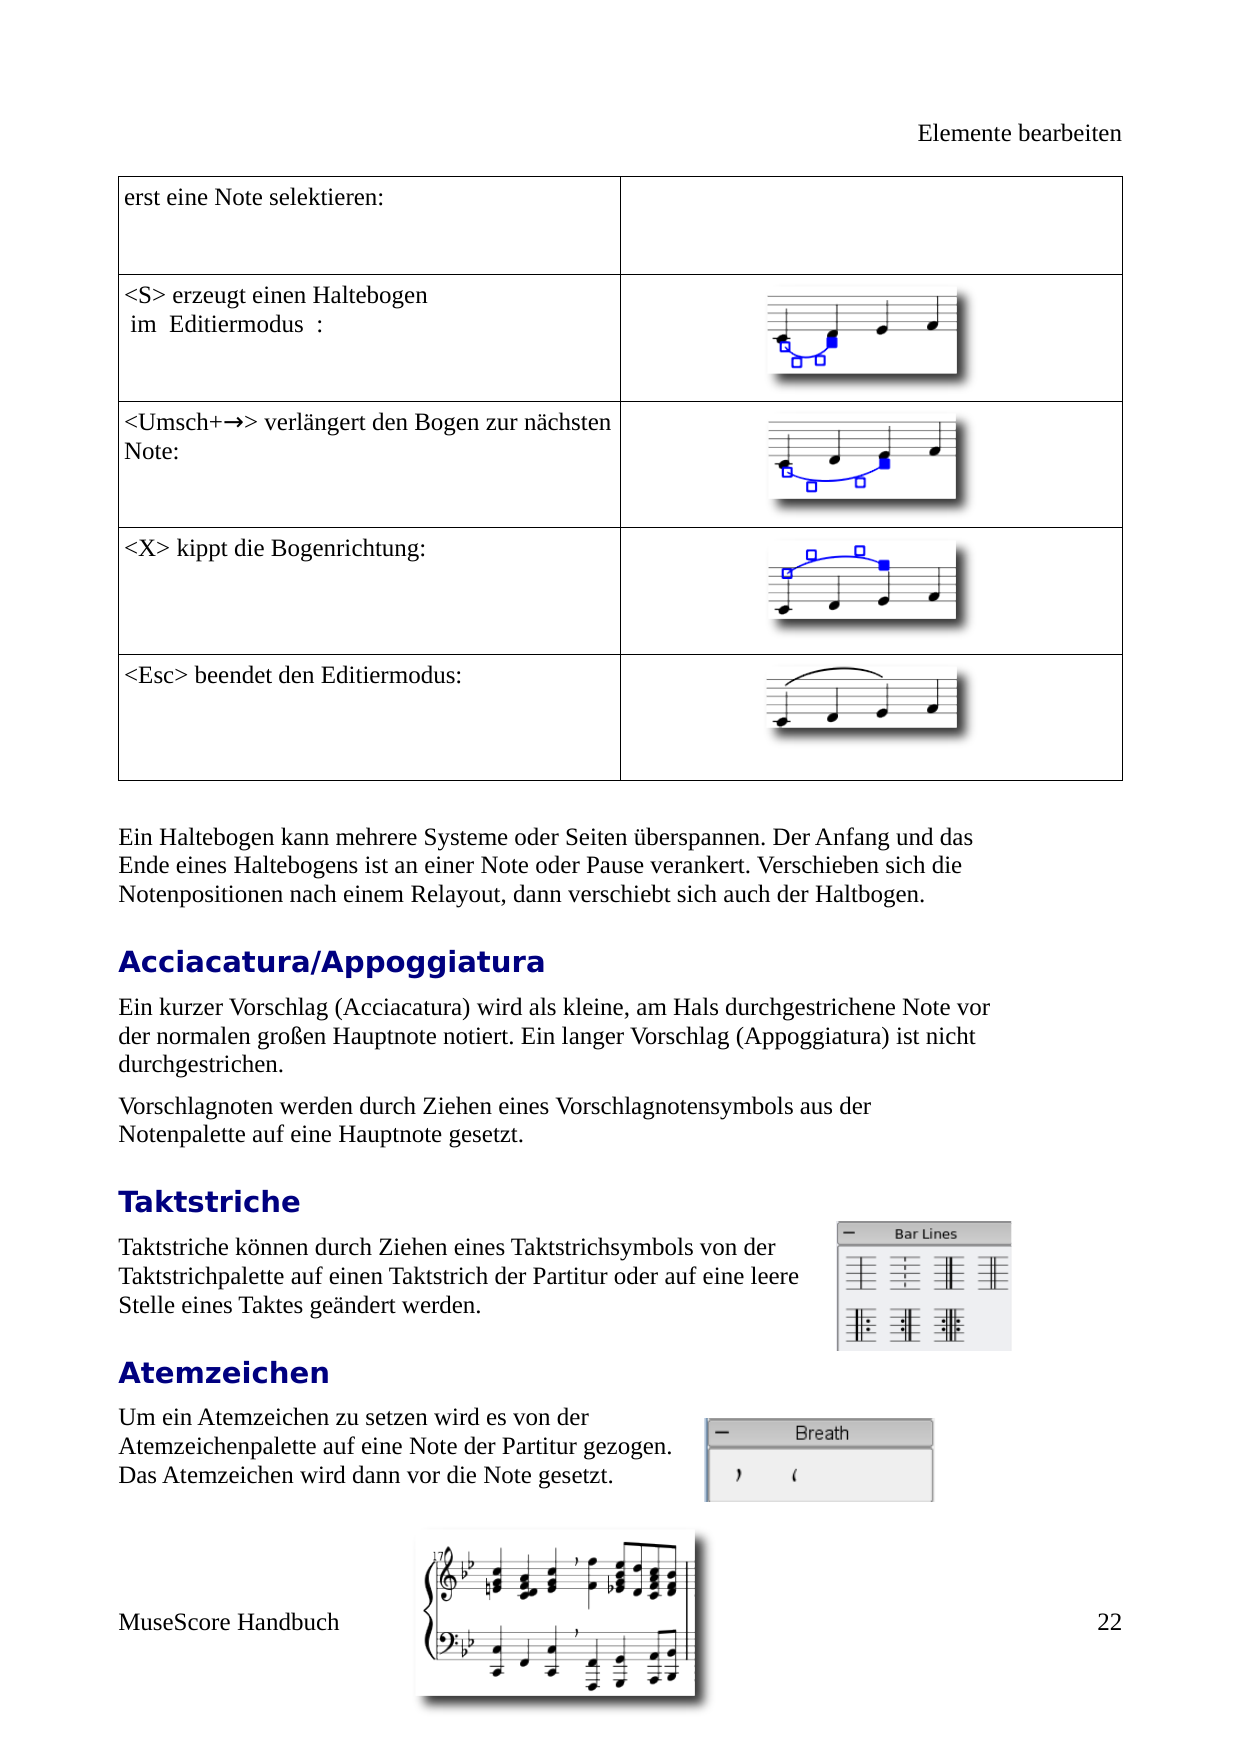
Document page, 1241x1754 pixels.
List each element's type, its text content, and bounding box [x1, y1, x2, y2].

picture [760, 280, 982, 399]
table_header [621, 177, 1122, 274]
table_cell <Esc> beendet den Editiermodus: [119, 655, 620, 780]
subtitle Atemzeichen [118, 1356, 1122, 1390]
table_cell <X> kippt die Bogenrichtung: [119, 528, 620, 654]
text Taktstriche können durch Ziehen eines Taktstrichsymbols von der Taktstrichpalette auf einen Taktstrich der Partitur oder auf eine leere Stelle eines Taktes geändert werden. [118, 1232, 836, 1318]
table_header erst eine Note selektieren: [119, 177, 620, 274]
subtitle Acciacatura/Appoggiatura [118, 946, 1122, 979]
text Um ein Atemzeichen zu setzen wird es von der Atemzeichenpalette auf eine Note der Partitur gezogen. Das Atemzeichen wird dann vor die Note gesetzt. [118, 1402, 1004, 1489]
picture [760, 659, 982, 753]
picture [836, 1221, 1012, 1351]
table_cell [621, 644, 1122, 654]
table_cell [621, 402, 1122, 523]
picture [761, 406, 981, 524]
table_cell [621, 753, 1122, 780]
table_cell [621, 655, 1122, 752]
subtitle Taktstriche [118, 1186, 1122, 1220]
table_cell <Umsch+→> verlängert den Bogen zur nächsten Note: [119, 402, 620, 527]
text Ein kurzer Vorschlag (Acciacatura) wird als kleine, am Hals durchgestrichene Note vor der normalen großen Hauptnote notiert. Ein langer Vorschlag (Appoggiatura) ist nicht durchgestrichen. [118, 992, 1004, 1078]
text Vorschlagnoten werden durch Ziehen eines Vorschlagnotensymbols aus der Notenpalette auf eine Hauptnote gesetzt. [118, 1091, 1004, 1148]
picture [408, 1522, 720, 1721]
table_cell [621, 528, 1122, 643]
text Ein Haltebogen kann mehrere Systeme oder Seiten überspannen. Der Anfang und das Ende eines Haltebogens ist an einer Note oder Pause verankert. Verschieben sich die Notenpositionen nach einem Relayout, dann verschiebt sich auch der Haltbogen. [118, 822, 1004, 908]
picture [761, 533, 981, 644]
table_cell [621, 275, 1122, 401]
table_cell <S> erzeugt einen Haltebogen im Editiermodus : [119, 275, 620, 401]
picture [704, 1418, 936, 1502]
